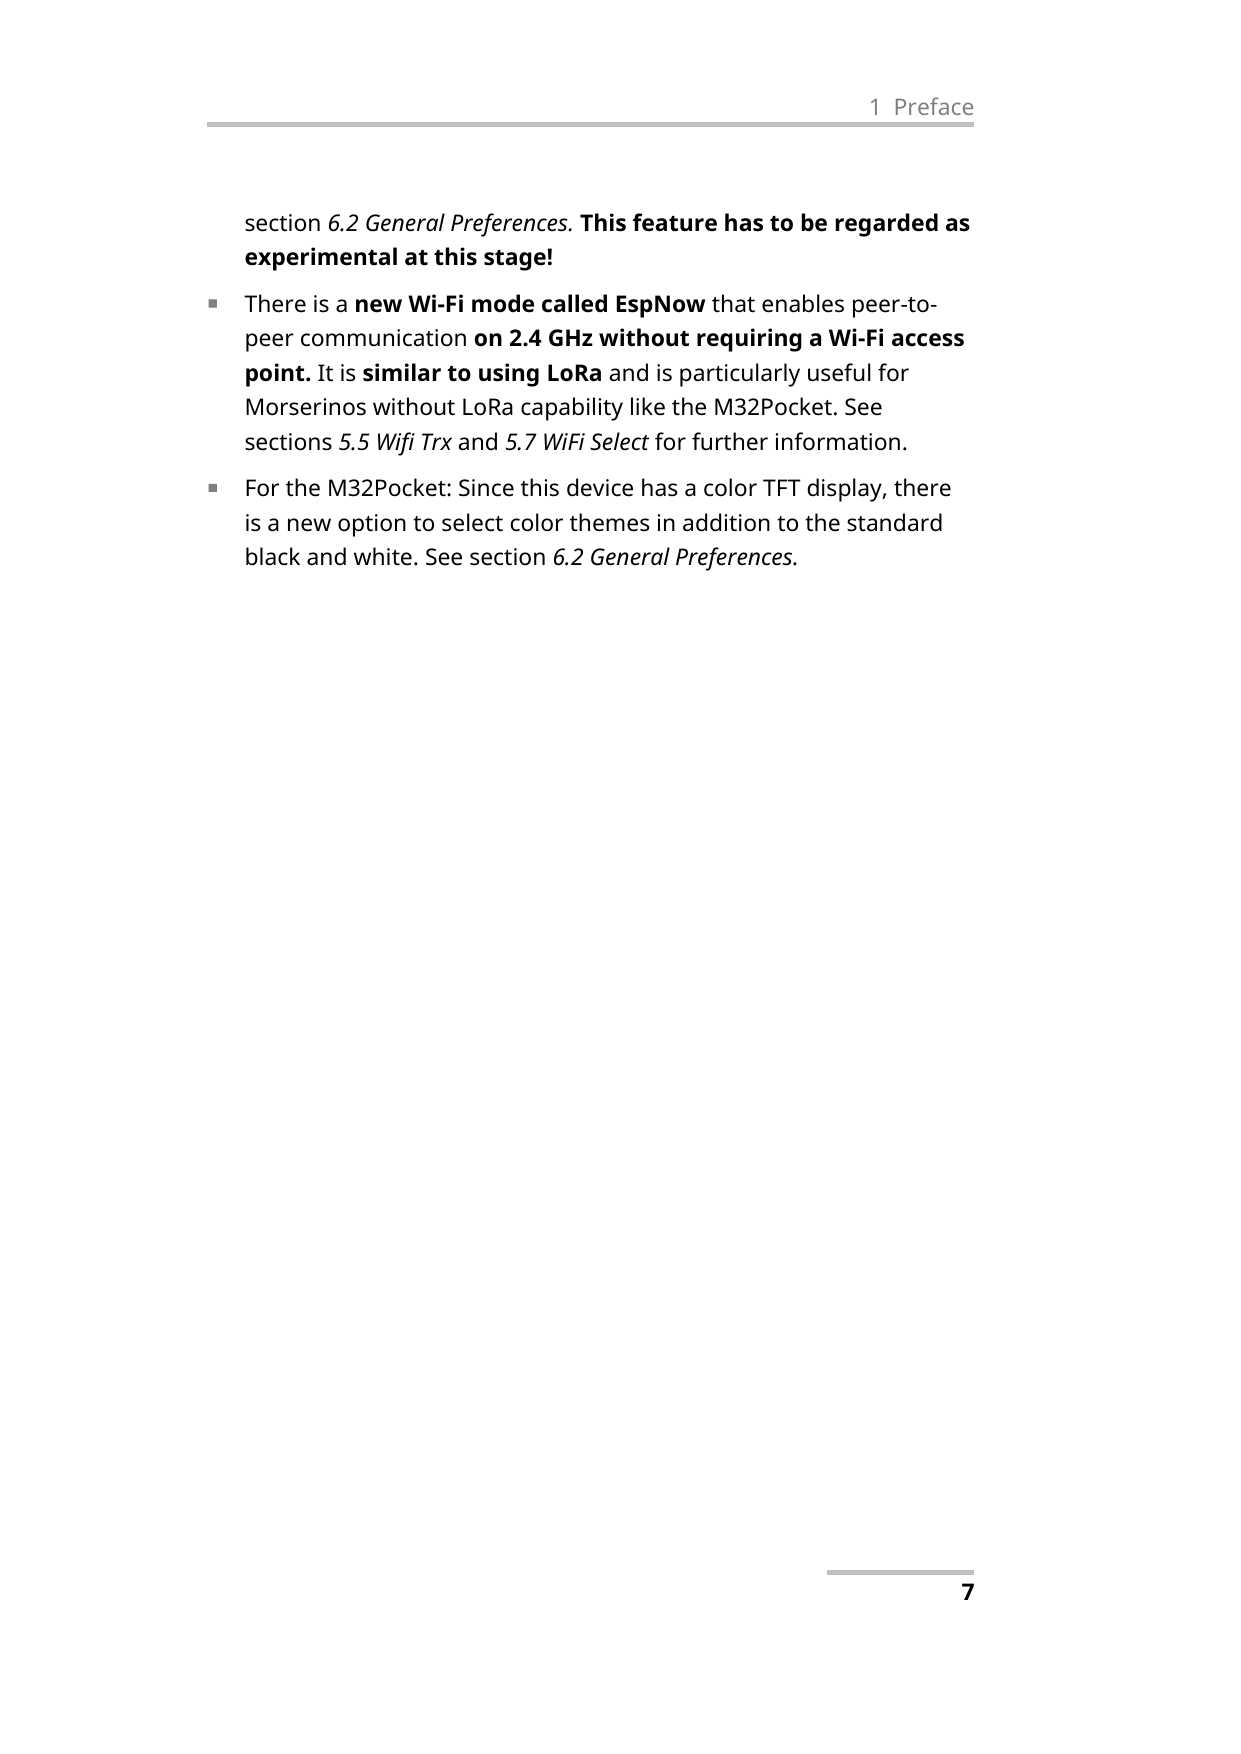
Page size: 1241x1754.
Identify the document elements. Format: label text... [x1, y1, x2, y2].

list There is a new Wi-Fi mode called EspNow that enables peer-to-peer communication on 2.4 GHz without requiring a Wi-Fi access point. It is similar to using LoRa and is particularly useful for Morserinos without LoRa capability like the M32Pocket. See sections 5.5 Wifi Trx and 5.7 WiFi Select for further information. [207, 288, 974, 457]
list section 6.2 General Preferences. This feature has to be regarded as experimental at this stage! [207, 207, 974, 272]
list For the M32Pocket: Since this device has a color TFT display, there is a new option to select color themes in addition to the standard black and white. See section 6.2 General Preferences. [207, 472, 974, 572]
